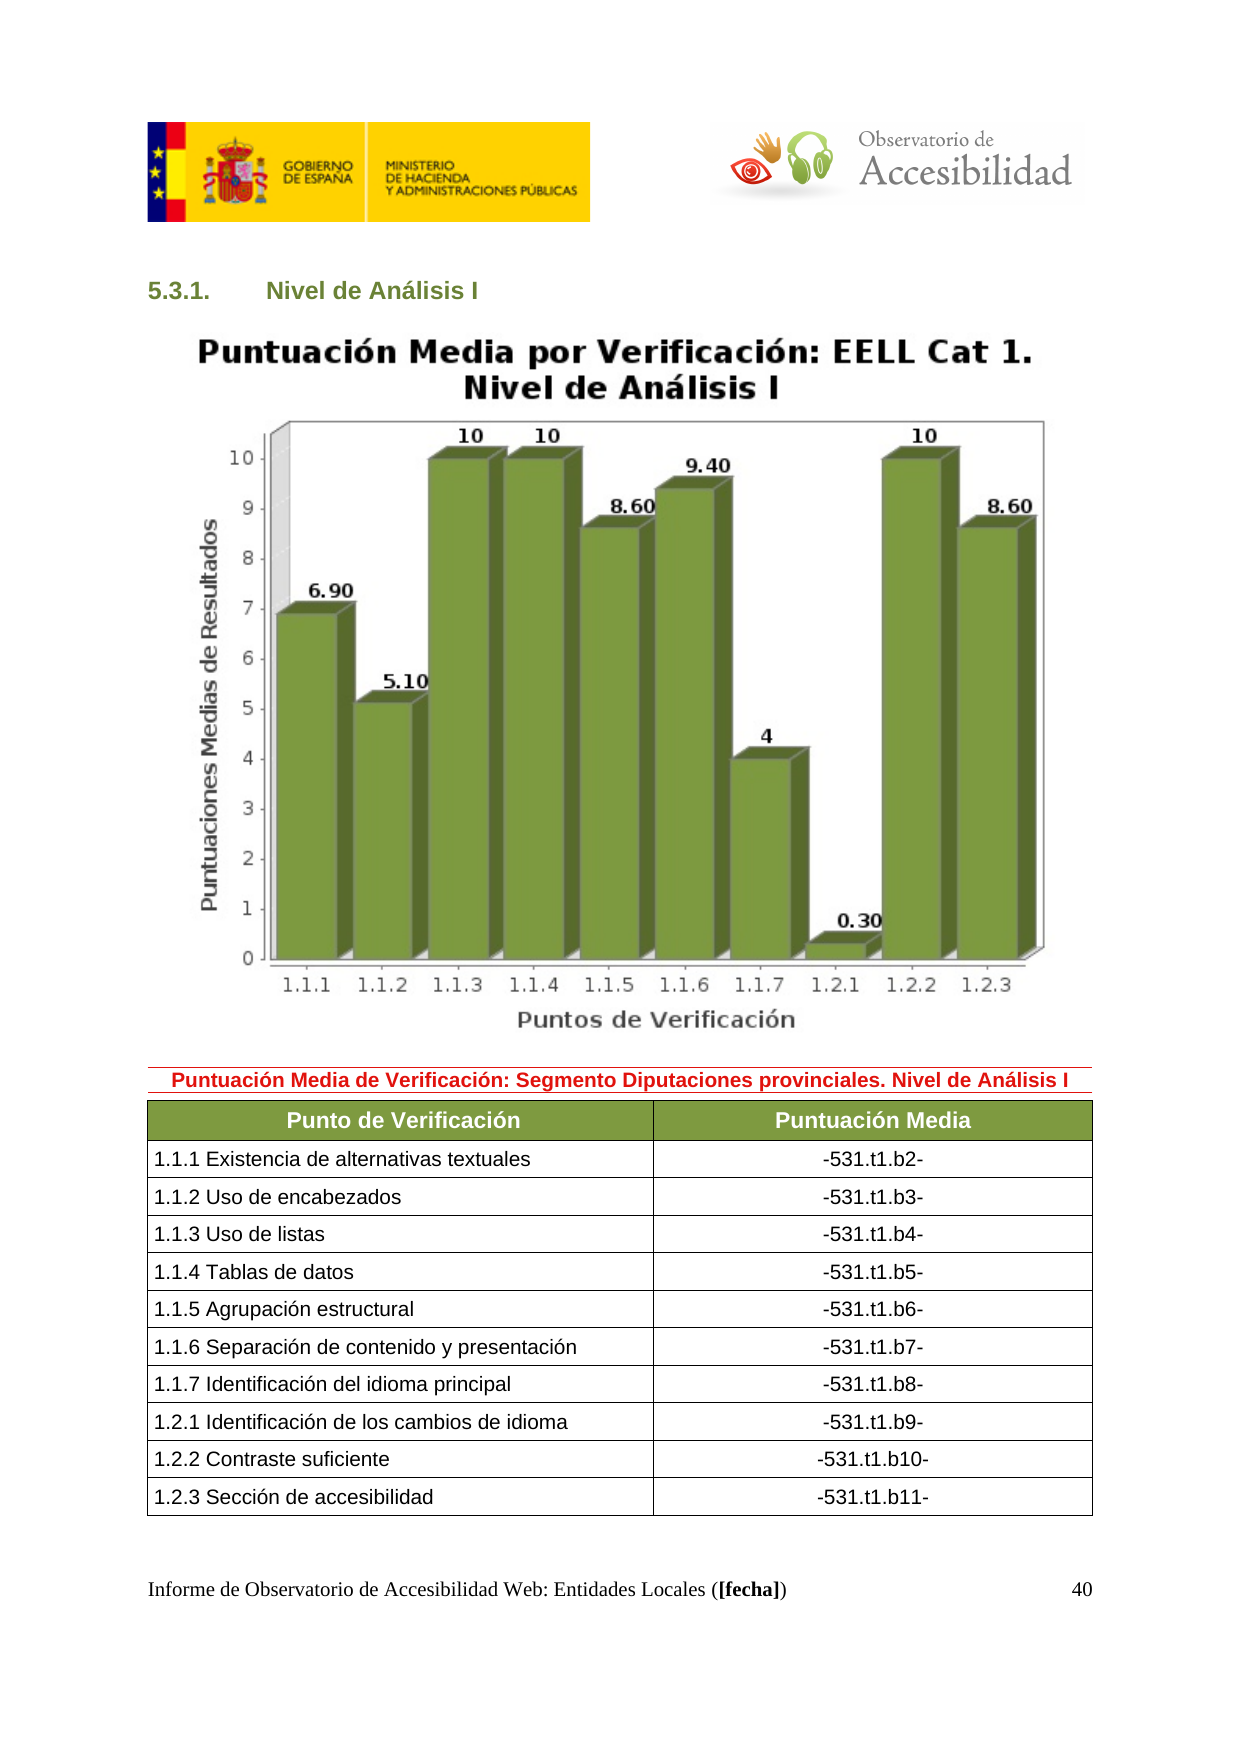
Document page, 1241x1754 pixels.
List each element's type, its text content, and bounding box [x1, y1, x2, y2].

picture [178, 332, 1062, 1042]
table_header Punto de Verificación [148, 1101, 653, 1140]
table_cell 1.2.2 Contraste suficiente [148, 1441, 653, 1477]
table_cell -531.t1.b11- [654, 1478, 1092, 1515]
picture [147, 122, 591, 222]
table_cell 1.1.1 Existencia de alternativas textuales [148, 1141, 653, 1177]
table_cell -531.t1.b10- [654, 1441, 1092, 1477]
table_cell 1.1.4 Tablas de datos [148, 1253, 653, 1290]
picture [710, 122, 1086, 205]
table_cell 1.1.7 Identificación del idioma principal [148, 1366, 653, 1402]
table_cell -531.t1.b3- [654, 1178, 1092, 1215]
table_cell 1.1.2 Uso de encabezados [148, 1178, 653, 1215]
list Nivel de Análisis I [148, 276, 1092, 304]
table_cell -531.t1.b6- [654, 1291, 1092, 1327]
table_cell -531.t1.b7- [654, 1328, 1092, 1365]
table_cell 1.2.3 Sección de accesibilidad [148, 1478, 653, 1515]
table_header Puntuación Media [654, 1101, 1092, 1140]
table_cell 1.2.1 Identificación de los cambios de idioma [148, 1403, 653, 1440]
table_cell -531.t1.b8- [654, 1366, 1092, 1402]
table_cell -531.t1.b4- [654, 1216, 1092, 1252]
table_cell 1.1.6 Separación de contenido y presentación [148, 1328, 653, 1365]
table_cell 1.1.5 Agrupación estructural [148, 1291, 653, 1327]
table_cell -531.t1.b2- [654, 1141, 1092, 1177]
table_cell 1.1.3 Uso de listas [148, 1216, 653, 1252]
table_cell -531.t1.b5- [654, 1253, 1092, 1290]
table_cell -531.t1.b9- [654, 1403, 1092, 1440]
text Puntuación Media de Verificación: Segmento Diputaciones provinciales. Nivel de Análisis I [148, 1068, 1092, 1092]
